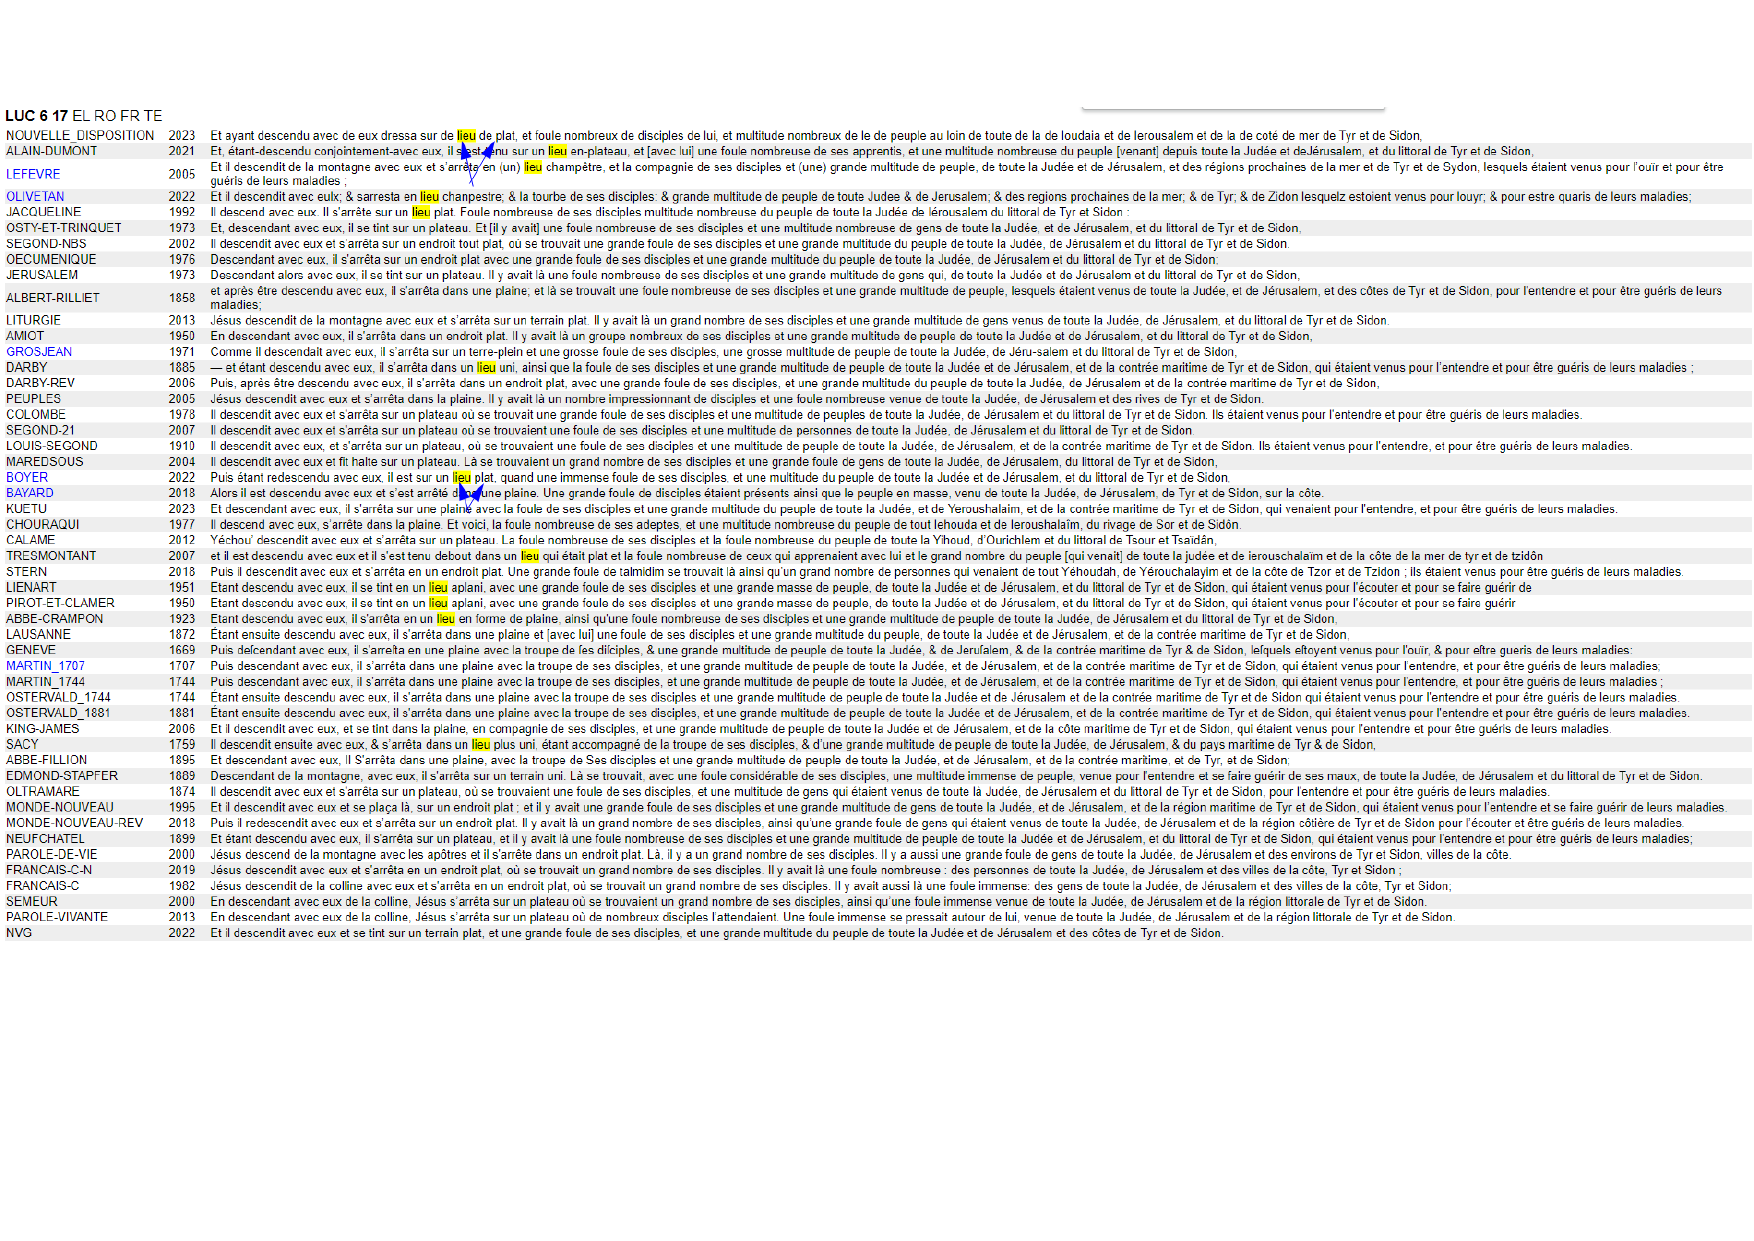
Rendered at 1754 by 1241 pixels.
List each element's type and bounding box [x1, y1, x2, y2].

picture [0, 107, 1754, 945]
